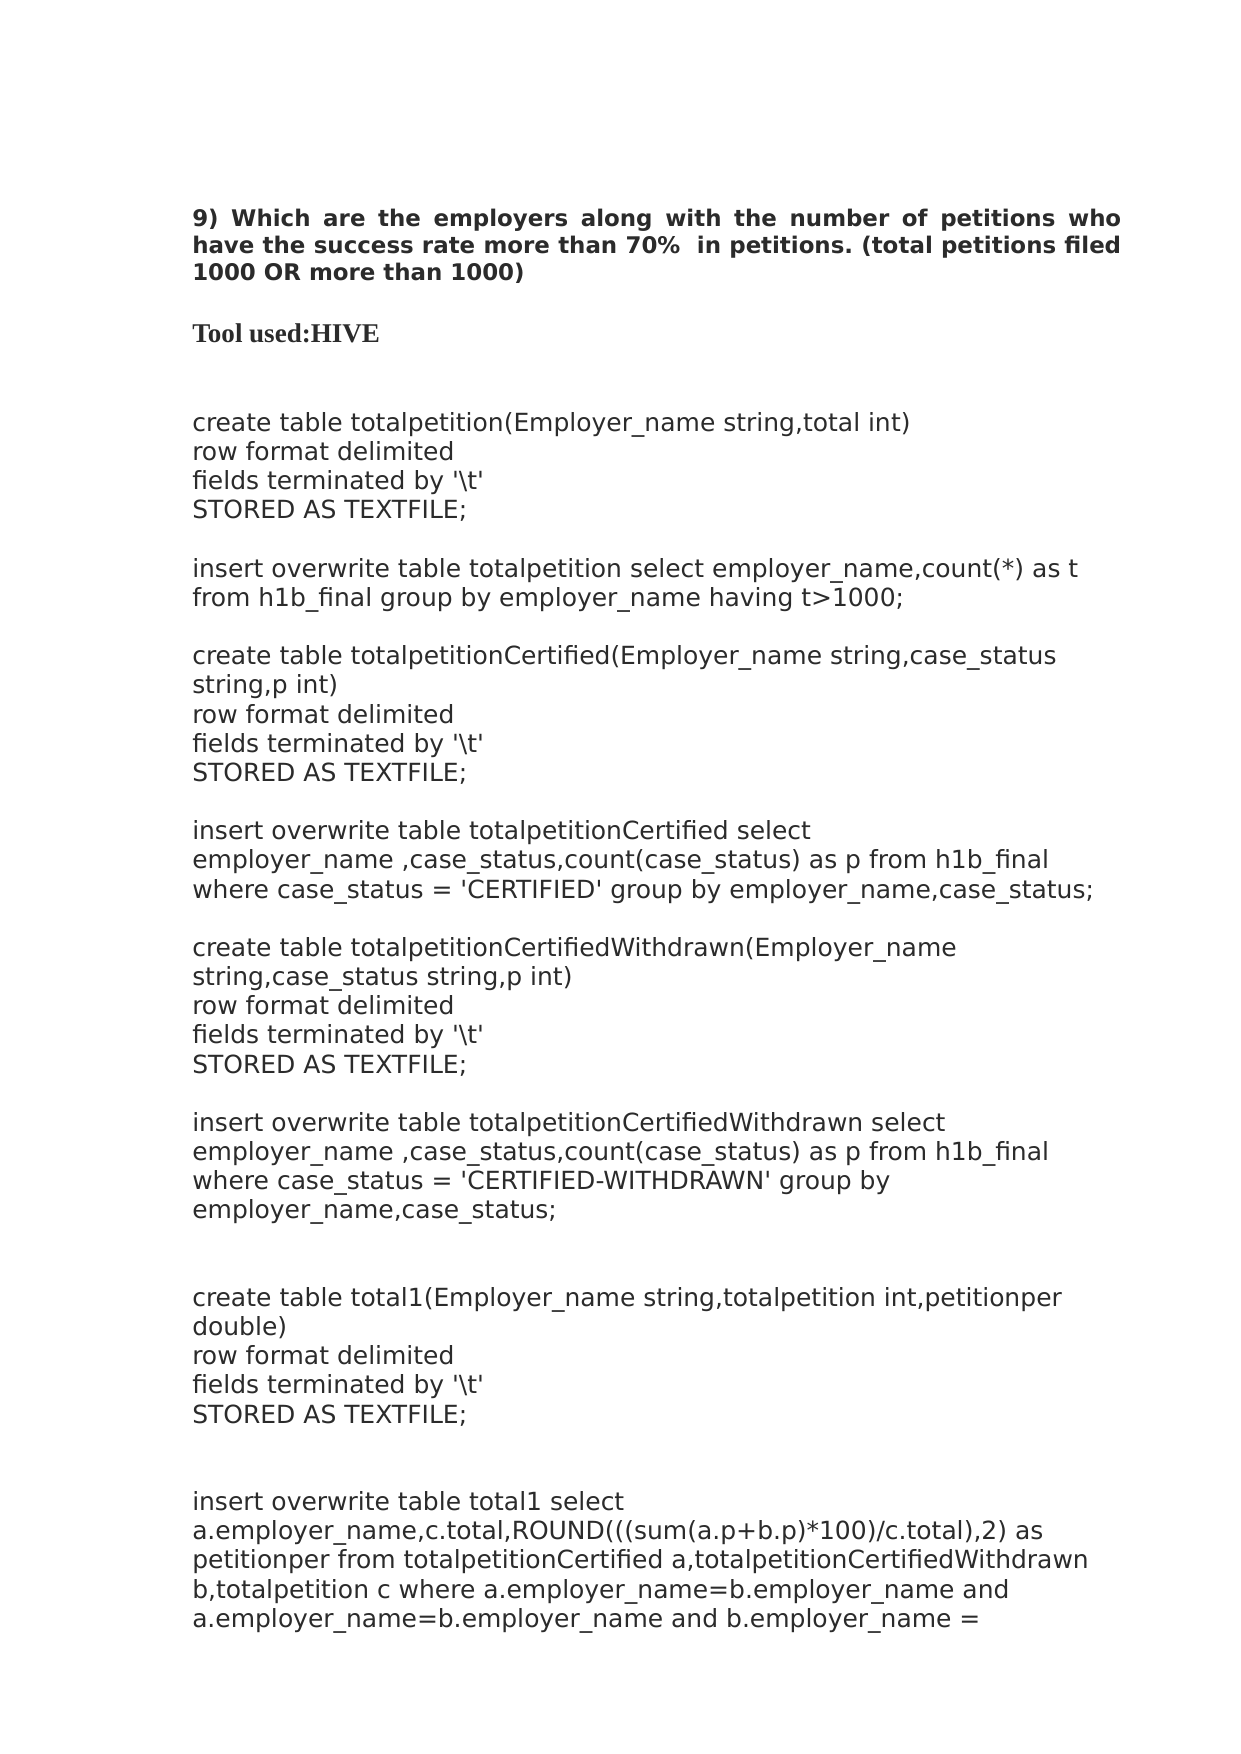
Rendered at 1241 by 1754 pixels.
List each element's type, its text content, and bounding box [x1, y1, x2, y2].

text create table totalpetitionCertified(Employer_name string,case_status string,p int) [192, 642, 1122, 700]
text insert overwrite table totalpetition select employer_name,count(*) as t from h1b_final group by employer_name having t>1000; [192, 554, 1122, 612]
text fields terminated by '\t' [192, 1021, 1122, 1050]
text create table totalpetitionCertifiedWithdrawn(Employer_name string,case_status string,p int) [192, 933, 1122, 992]
text STORED AS TEXTFILE; [192, 1050, 1122, 1079]
text insert overwrite table totalpetitionCertifiedWithdrawn select employer_name ,case_status,count(case_status) as p from h1b_final where case_status = 'CERTIFIED-WITHDRAWN' group by employer_name,case_status; [192, 1108, 1122, 1225]
text insert overwrite table total1 select a.employer_name,c.total,ROUND(((sum(a.p+b.p)*100)/c.total),2) as petitionper from totalpetitionCertified a,totalpetitionCertifiedWithdrawn b,totalpetition c where a.employer_name=b.employer_name and a.employer_name=b.employer_name and b.employer_name = [192, 1487, 1122, 1633]
text insert overwrite table totalpetitionCertified select employer_name ,case_status,count(case_status) as p from h1b_final where case_status = 'CERTIFIED' group by employer_name,case_status; [192, 817, 1122, 904]
text 9) Which are the employers along with the number of petitions who have the success rate more than 70% in petitions. (total petitions filed 1000 OR more than 1000) [192, 206, 1122, 286]
text fields terminated by '\t' [192, 467, 1122, 496]
text STORED AS TEXTFILE; [192, 758, 1122, 787]
text create table total1(Employer_name string,totalpetition int,petitionper double) [192, 1283, 1122, 1342]
text fields terminated by '\t' [192, 729, 1122, 758]
text row format delimited [192, 437, 1122, 467]
text fields terminated by '\t' [192, 1371, 1122, 1400]
text Tool used:HIVE [192, 317, 1122, 348]
text row format delimited [192, 700, 1122, 729]
text row format delimited [192, 1342, 1122, 1371]
text STORED AS TEXTFILE; [192, 496, 1122, 525]
text create table totalpetition(Employer_name string,total int) [192, 408, 1122, 437]
text row format delimited [192, 992, 1122, 1021]
text STORED AS TEXTFILE; [192, 1400, 1122, 1429]
